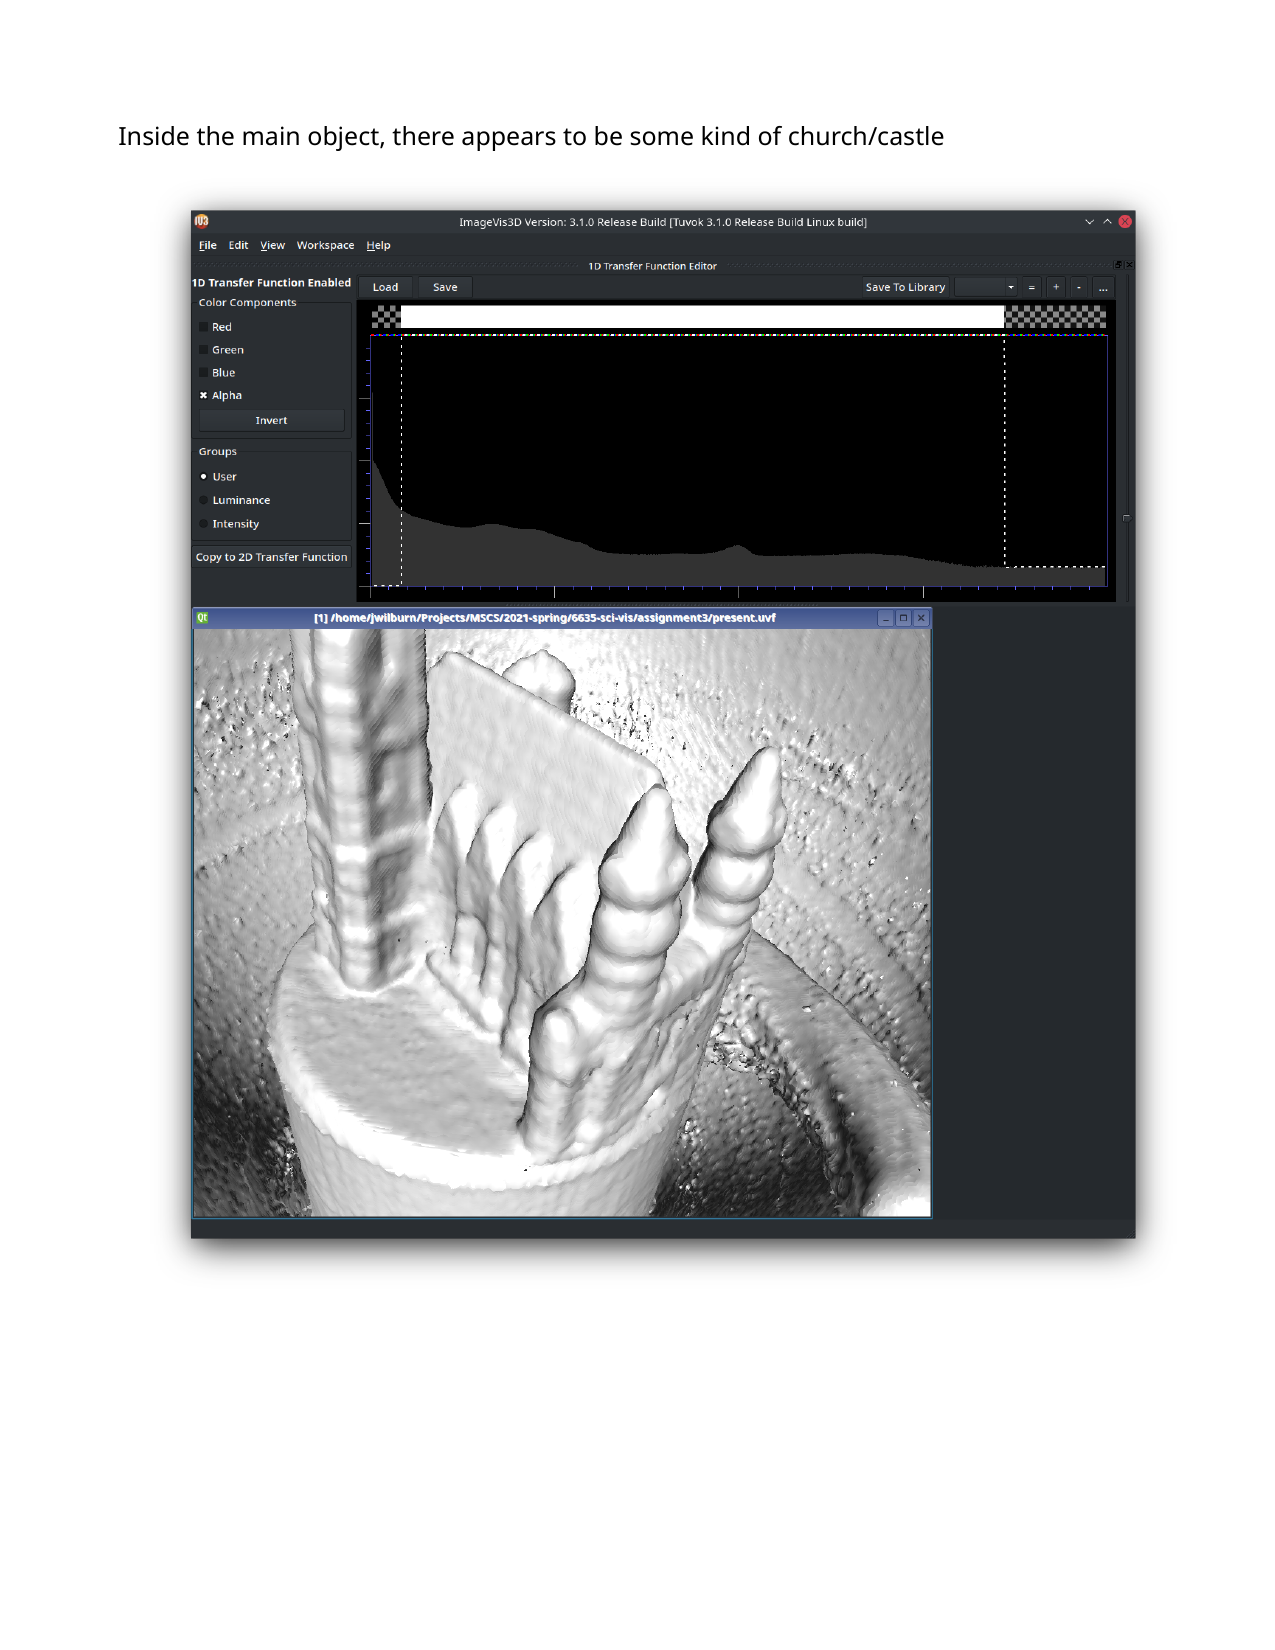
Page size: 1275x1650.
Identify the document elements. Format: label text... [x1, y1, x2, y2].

text Inside the main object, there appears to be some kind of church/castle [118, 118, 1157, 152]
picture [143, 171, 1183, 1295]
